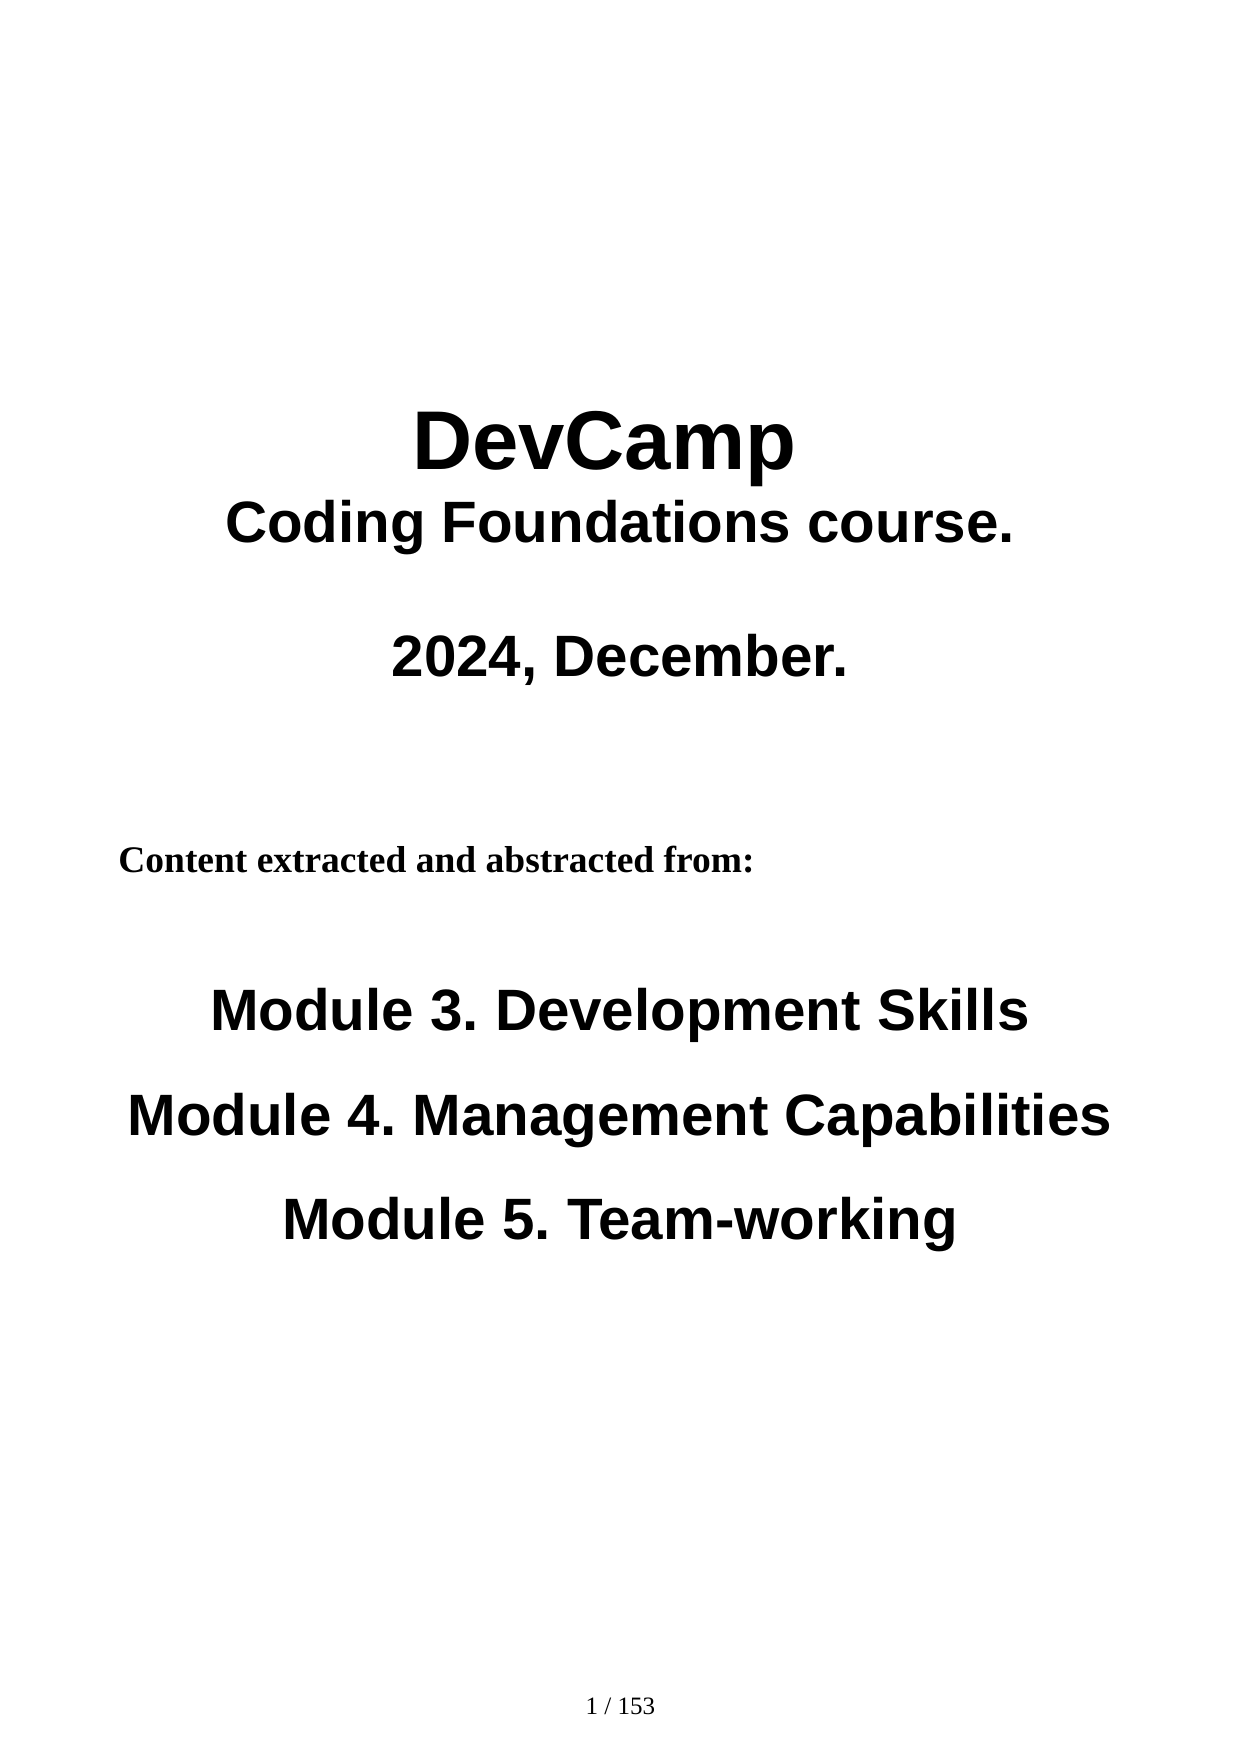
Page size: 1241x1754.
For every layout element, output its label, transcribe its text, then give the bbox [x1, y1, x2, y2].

title DevCamp Coding Foundations course. 2024, December. [118, 392, 1122, 689]
subtitle Content extracted and abstracted from: [118, 837, 1122, 881]
title Module 4. Management Capabilities [118, 1080, 1122, 1147]
title Module 3. Development Skills [118, 976, 1122, 1043]
title Module 5. Team-working [118, 1185, 1122, 1252]
